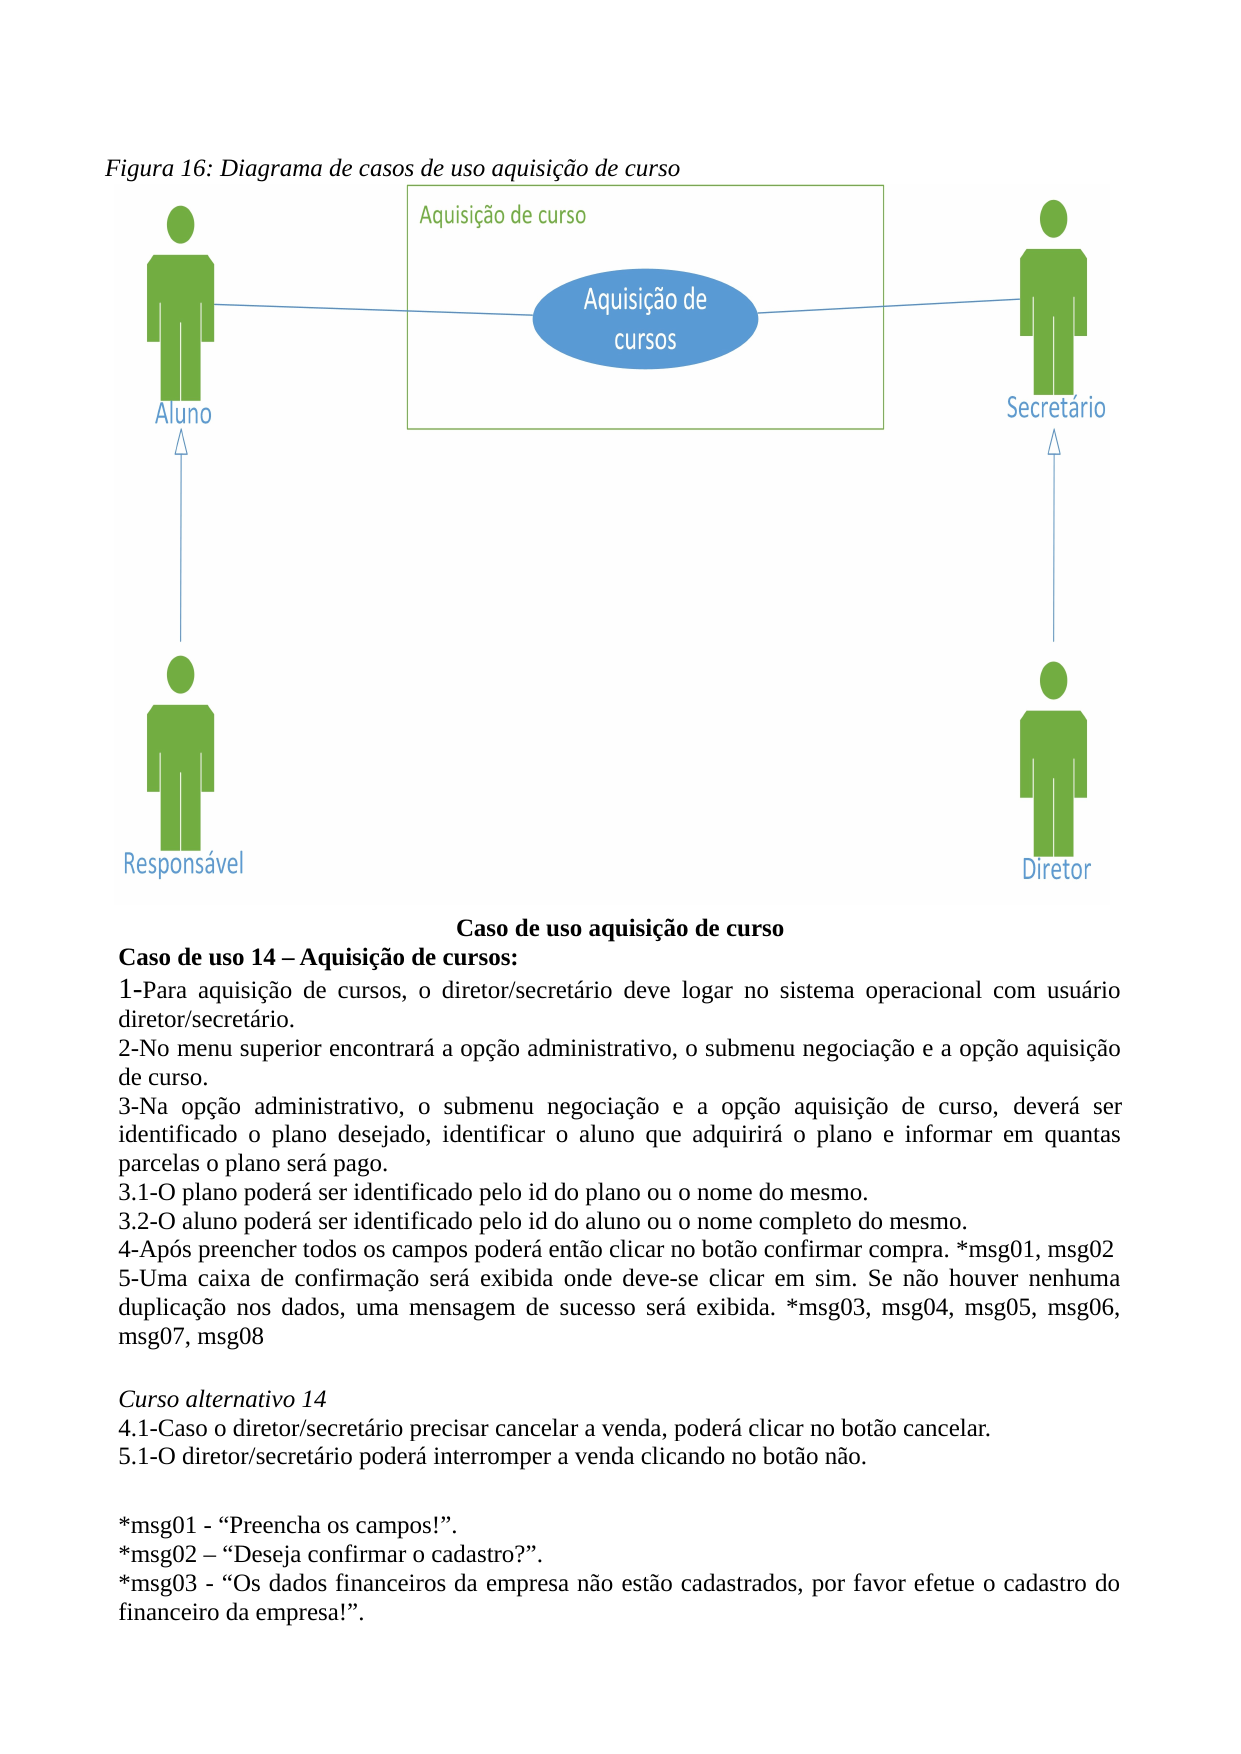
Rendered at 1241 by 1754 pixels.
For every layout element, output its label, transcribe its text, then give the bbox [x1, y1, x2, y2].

text 3.1-O plano poderá ser identificado pelo id do plano ou o nome do mesmo. [118, 1177, 1122, 1206]
text Caso de uso aquisição de curso [105, 118, 1122, 942]
subtitle Curso alternativo 14 [118, 1384, 1122, 1413]
text 4-Após preencher todos os campos poderá então clicar no botão confirmar compra. *msg01, msg02 [118, 1234, 1122, 1263]
text 2-No menu superior encontrará a opção administrativo, o submenu negociação e a opção aquisição de curso. [118, 1033, 1122, 1091]
text Figura 16: Diagrama de casos de uso aquisição de curso [105, 153, 1118, 182]
text 5-Uma caixa de confirmação será exibida onde deve-se clicar em sim. Se não houver nenhuma duplicação nos dados, uma mensagem de sucesso será exibida. *msg03, msg04, msg05, msg06, msg07, msg08 [118, 1263, 1122, 1349]
text 3.2-O aluno poderá ser identificado pelo id do aluno ou o nome completo do mesmo. [118, 1206, 1122, 1234]
text 1-Para aquisição de cursos, o diretor/secretário deve logar no sistema operacional com usuário diretor/secretário. [118, 971, 1122, 1033]
text *msg03 - “Os dados financeiros da empresa não estão cadastrados, por favor efetue o cadastro do financeiro da empresa!”. [118, 1568, 1122, 1625]
picture [114, 184, 1110, 905]
text 5.1-O diretor/secretário poderá interromper a venda clicando no botão não. [118, 1441, 1122, 1470]
text 4.1-Caso o diretor/secretário precisar cancelar a venda, poderá clicar no botão cancelar. [118, 1413, 1122, 1441]
text 3-Na opção administrativo, o submenu negociação e a opção aquisição de curso, deverá ser identificado o plano desejado, identificar o aluno que adquirirá o plano e informar em quantas parcelas o plano será pago. [118, 1091, 1122, 1177]
text Caso de uso 14 – Aquisição de cursos: [118, 942, 1122, 971]
text *msg02 – “Deseja confirmar o cadastro?”. [118, 1539, 1122, 1568]
text *msg01 - “Preencha os campos!”. [118, 1510, 1122, 1539]
